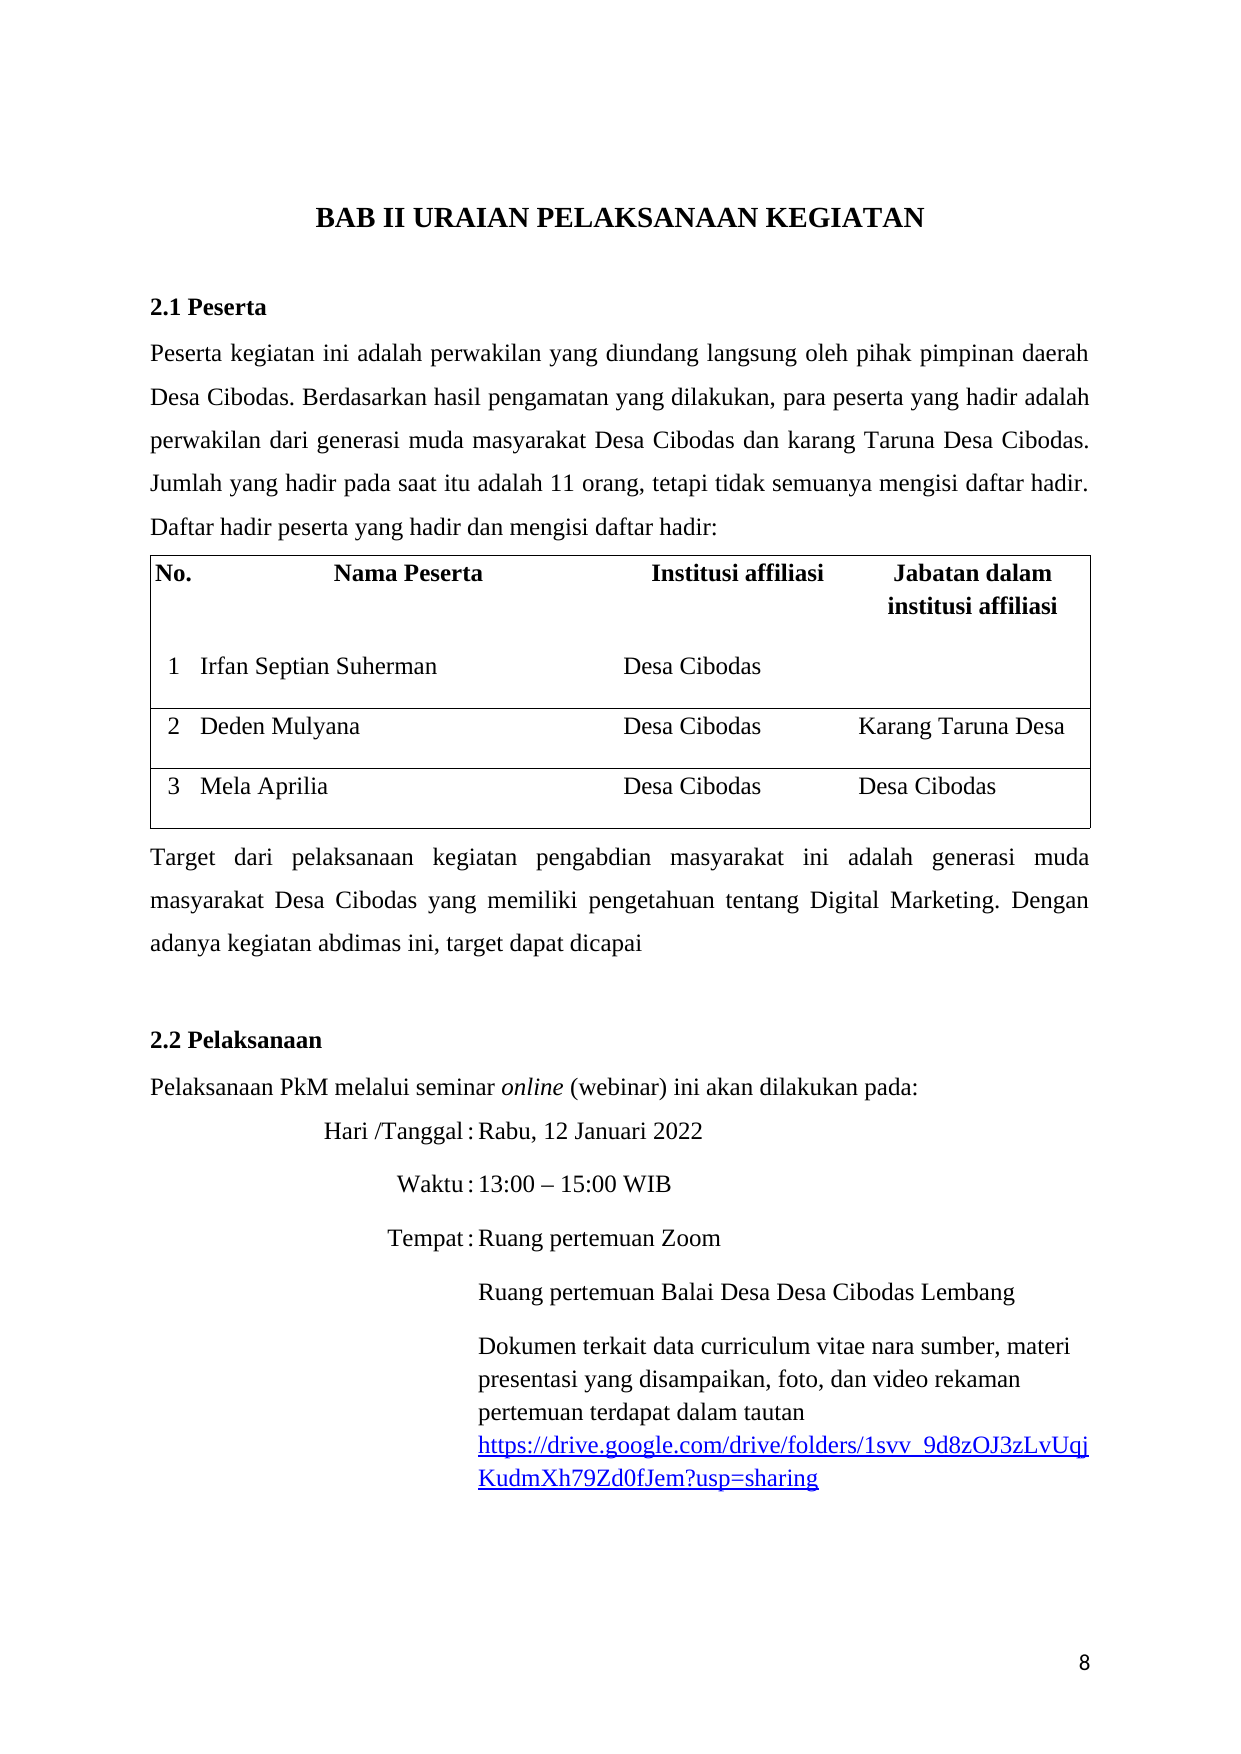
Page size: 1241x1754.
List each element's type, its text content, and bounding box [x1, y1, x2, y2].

table_cell : [463, 1170, 478, 1223]
table_header Rabu, 12 Januari 2022 [478, 1116, 1090, 1169]
table_cell : [463, 1224, 478, 1517]
table_cell Desa Cibodas [855, 769, 1090, 828]
table_header : [463, 1116, 478, 1169]
subtitle 2.2 Pelaksanaan [150, 1026, 1090, 1054]
table_cell Desa Cibodas [620, 769, 855, 828]
table_cell 2 [151, 709, 197, 768]
table_cell Waktu [150, 1170, 463, 1223]
table_header Nama Peserta [197, 556, 620, 648]
text Peserta kegiatan ini adalah perwakilan yang diundang langsung oleh pihak pimpinan daerah Desa Cibodas. Berdasarkan hasil pengamatan yang dilakukan, para peserta yang hadir adalah perwakilan dari generasi muda masyarakat Desa Cibodas dan karang Taruna Desa Cibodas. Jumlah yang hadir pada saat itu adalah 11 orang, tetapi tidak semuanya mengisi daftar hadir. Daftar hadir peserta yang hadir dan mengisi daftar hadir: [150, 338, 1090, 540]
table_cell Desa Cibodas [620, 709, 855, 768]
table_header Jabatan dalam institusi affiliasi [855, 556, 1090, 648]
subtitle BAB II URAIAN PELAKSANAAN KEGIATAN [150, 200, 1090, 233]
table_cell Tempat [150, 1224, 463, 1517]
text Target dari pelaksanaan kegiatan pengabdian masyarakat ini adalah generasi muda masyarakat Desa Cibodas yang memiliki pengetahuan tentang Digital Marketing. Dengan adanya kegiatan abdimas ini, target dapat dicapai [150, 842, 1090, 957]
table_cell [855, 648, 1090, 708]
table_cell 3 [151, 769, 197, 828]
table_cell Mela Aprilia [197, 769, 620, 828]
table_cell Irfan Septian Suherman [197, 648, 620, 708]
table_cell Ruang pertemuan Zoom Ruang pertemuan Balai Desa Desa Cibodas Lembang Dokumen terkait data curriculum vitae nara sumber, materi presentasi yang disampaikan, foto, dan video rekaman pertemuan terdapat dalam tautan https://drive.google.com/drive/folders/1svv_9d8zOJ3zLvUqjKudmXh79Zd0fJem?usp=sharing [478, 1224, 1090, 1517]
table_header Hari /Tanggal [150, 1116, 463, 1169]
table_cell 1 [151, 648, 197, 708]
table_cell 13:00 – 15:00 WIB [478, 1170, 1090, 1223]
table_cell Karang Taruna Desa [855, 709, 1090, 768]
table_header No. [151, 556, 197, 648]
table_cell Desa Cibodas [620, 648, 855, 708]
table_header Institusi affiliasi [620, 556, 855, 648]
text Pelaksanaan PkM melalui seminar online (webinar) ini akan dilakukan pada: [150, 1072, 1090, 1101]
subtitle 2.1 Peserta [150, 292, 1090, 320]
table_cell Deden Mulyana [197, 709, 620, 768]
